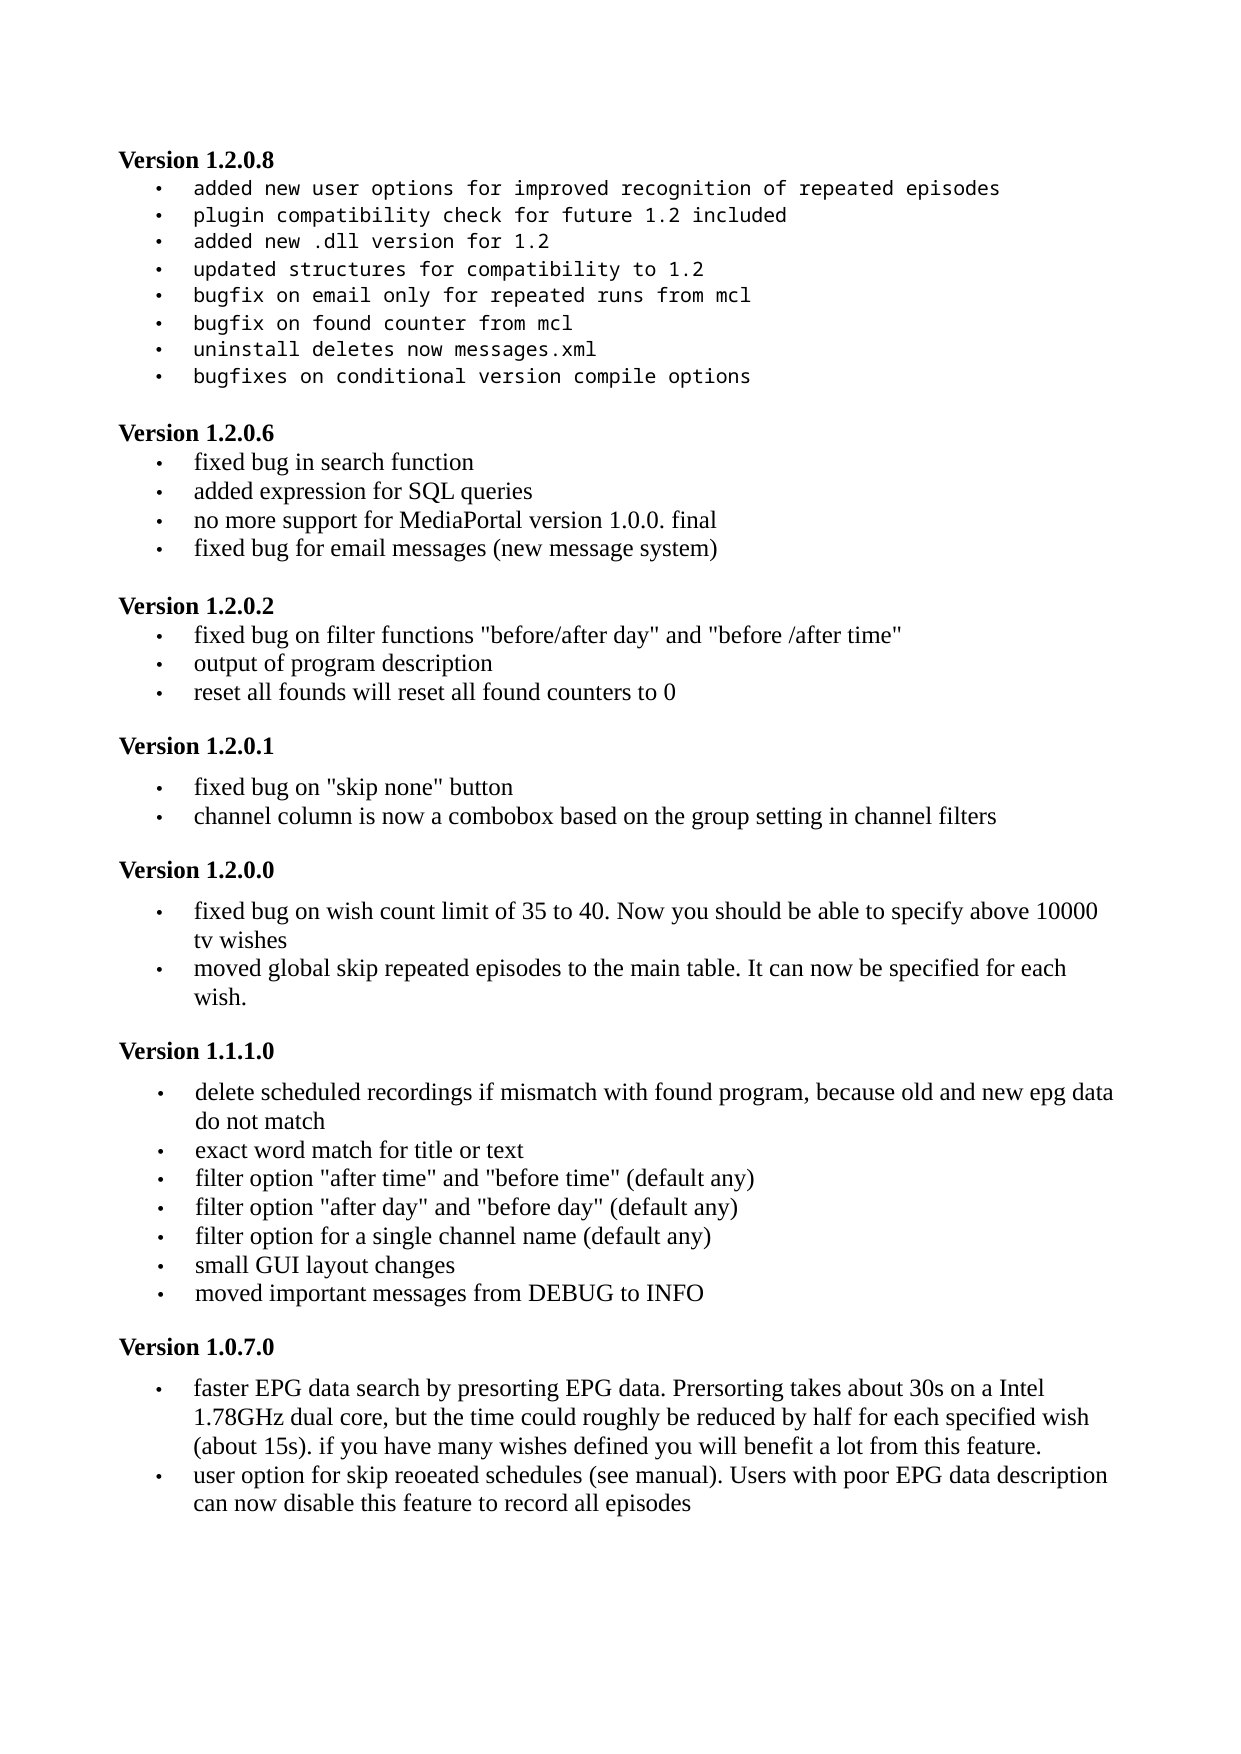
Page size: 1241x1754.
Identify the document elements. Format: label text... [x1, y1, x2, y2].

list small GUI layout changes [157, 1250, 1122, 1278]
list filter option "after time" and "before time" (default any) [157, 1163, 1122, 1192]
list filter option for a single channel name (default any) [157, 1221, 1122, 1250]
list faster EPG data search by presorting EPG data. Prersorting takes about 30s on a Intel 1.78GHz dual core, but the time could roughly be reduced by half for each specified wish (about 15s). if you have many wishes defined you will benefit a lot from this feature. [156, 1373, 1122, 1460]
list added new .dll version for 1.2 [156, 228, 1122, 255]
text Version 1.2.0.1 [45, 731, 1119, 760]
list bugfix on found counter from mcl [156, 309, 1122, 336]
text Version 1.2.0.0 [45, 855, 1119, 883]
list fixed bug on filter functions "before/after day" and "before /after time" [156, 620, 1122, 648]
list bugfixes on conditional version compile options [156, 363, 1122, 390]
list fixed bug on "skip none" button [156, 772, 1122, 801]
list added expression for SQL queries [156, 476, 1122, 505]
list filter option "after day" and "before day" (default any) [157, 1192, 1122, 1221]
text Version 1.2.0.2 [118, 591, 1122, 620]
list channel column is now a combobox based on the group setting in channel filters [156, 801, 1122, 830]
text Version 1.2.0.8 [118, 145, 1122, 174]
list fixed bug on wish count limit of 35 to 40. Now you should be able to specify above 10000 tv wishes [156, 896, 1122, 953]
text Version 1.0.7.0 [45, 1332, 1119, 1361]
list exact word match for title or text [157, 1135, 1122, 1163]
list delete scheduled recordings if mismatch with found program, because old and new epg data do not match [157, 1077, 1122, 1135]
list plugin compatibility check for future 1.2 included [156, 201, 1122, 228]
list user option for skip reoeated schedules (see manual). Users with poor EPG data description can now disable this feature to record all episodes [156, 1460, 1122, 1517]
list fixed bug in search function [156, 447, 1122, 476]
list moved important messages from DEBUG to INFO [157, 1278, 1122, 1307]
list fixed bug for email messages (new message system) [156, 533, 1122, 562]
list reset all founds will reset all found counters to 0 [156, 677, 1122, 706]
list no more support for MediaPortal version 1.0.0. final [156, 505, 1122, 533]
list bugfix on email only for repeated runs from mcl [156, 282, 1122, 309]
text Version 1.2.0.6 [118, 418, 1122, 447]
list output of program description [156, 648, 1122, 677]
list uninstall deletes now messages.xml [156, 336, 1122, 363]
list moved global skip repeated episodes to the main table. It can now be specified for each wish. [156, 953, 1122, 1011]
text Version 1.1.1.0 [45, 1036, 1119, 1065]
list added new user options for improved recognition of repeated episodes [156, 174, 1122, 201]
list updated structures for compatibility to 1.2 [156, 255, 1122, 282]
